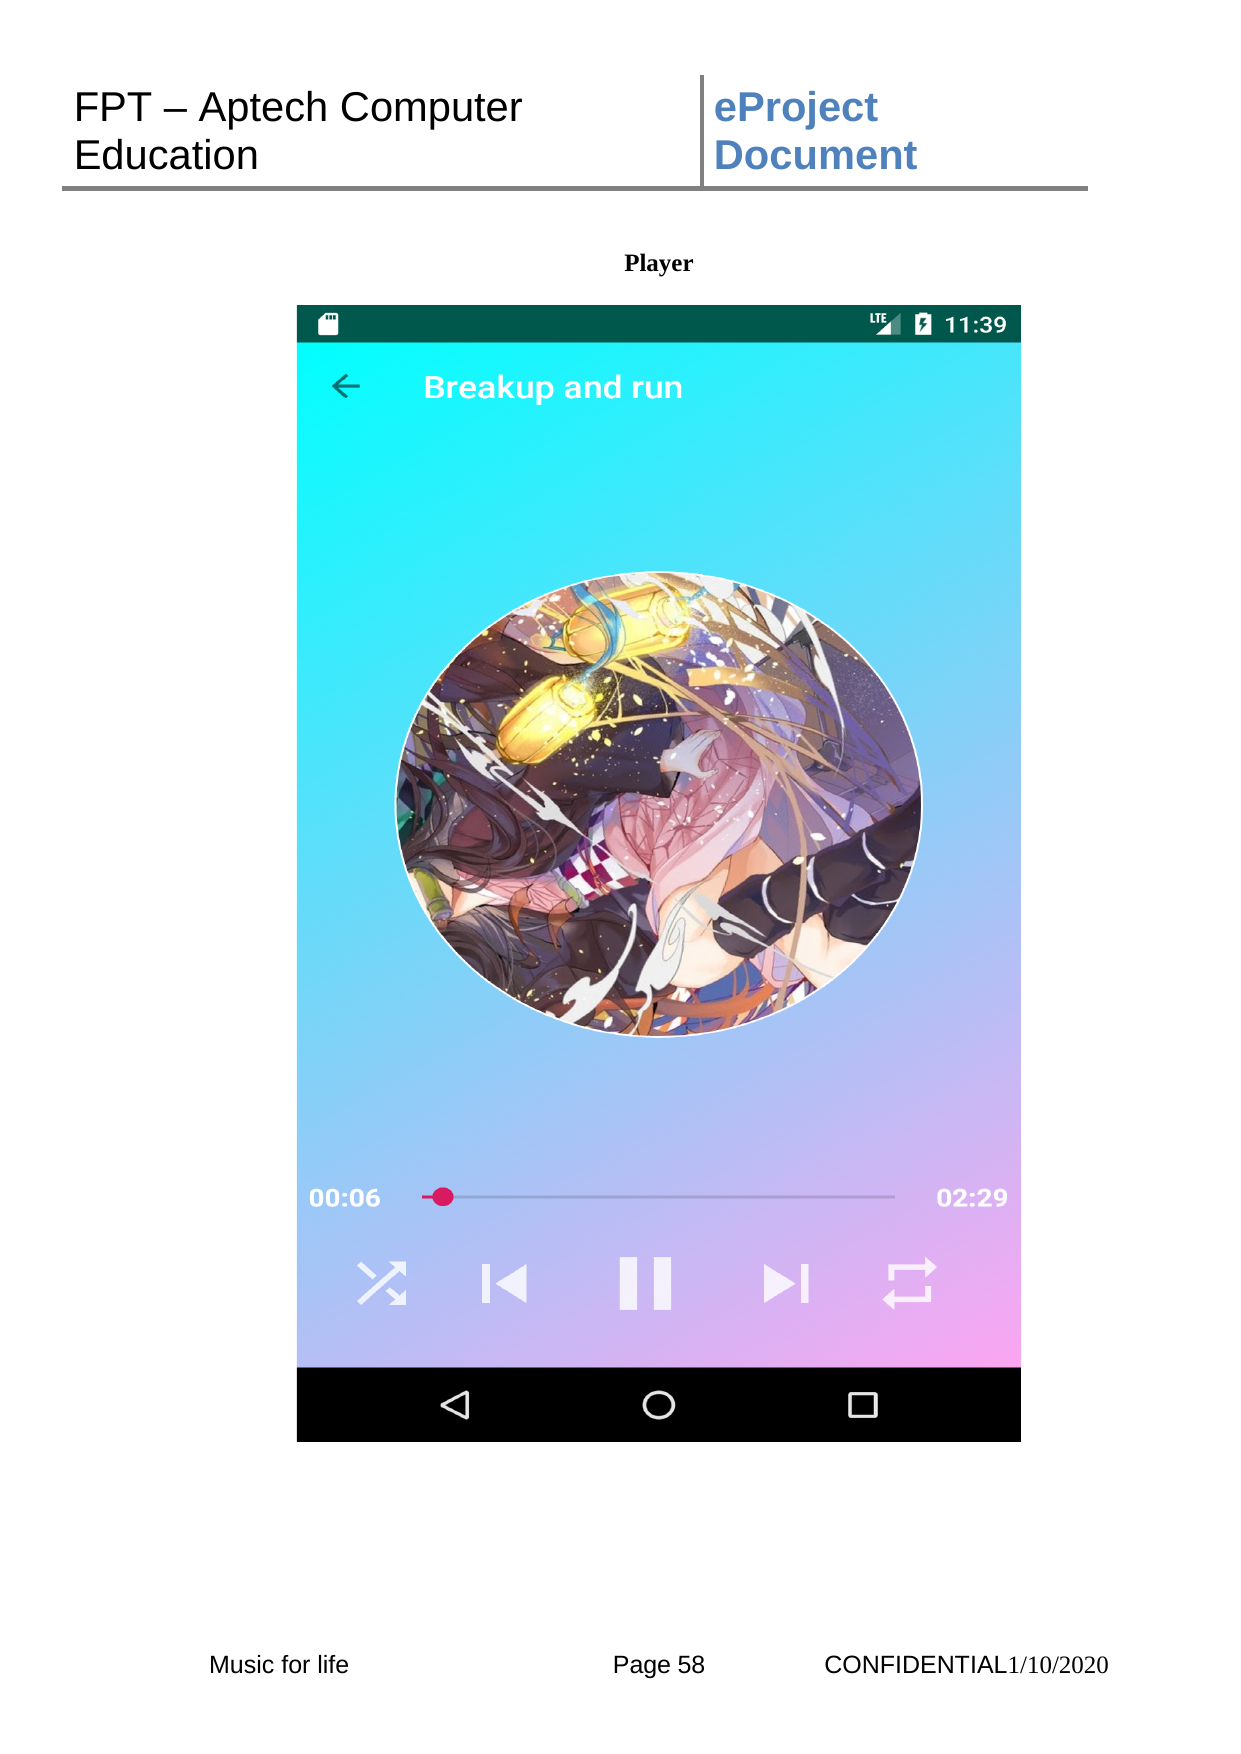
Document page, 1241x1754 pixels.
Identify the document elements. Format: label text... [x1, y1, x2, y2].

text Player [146, 248, 1172, 277]
picture [296, 305, 1021, 1442]
